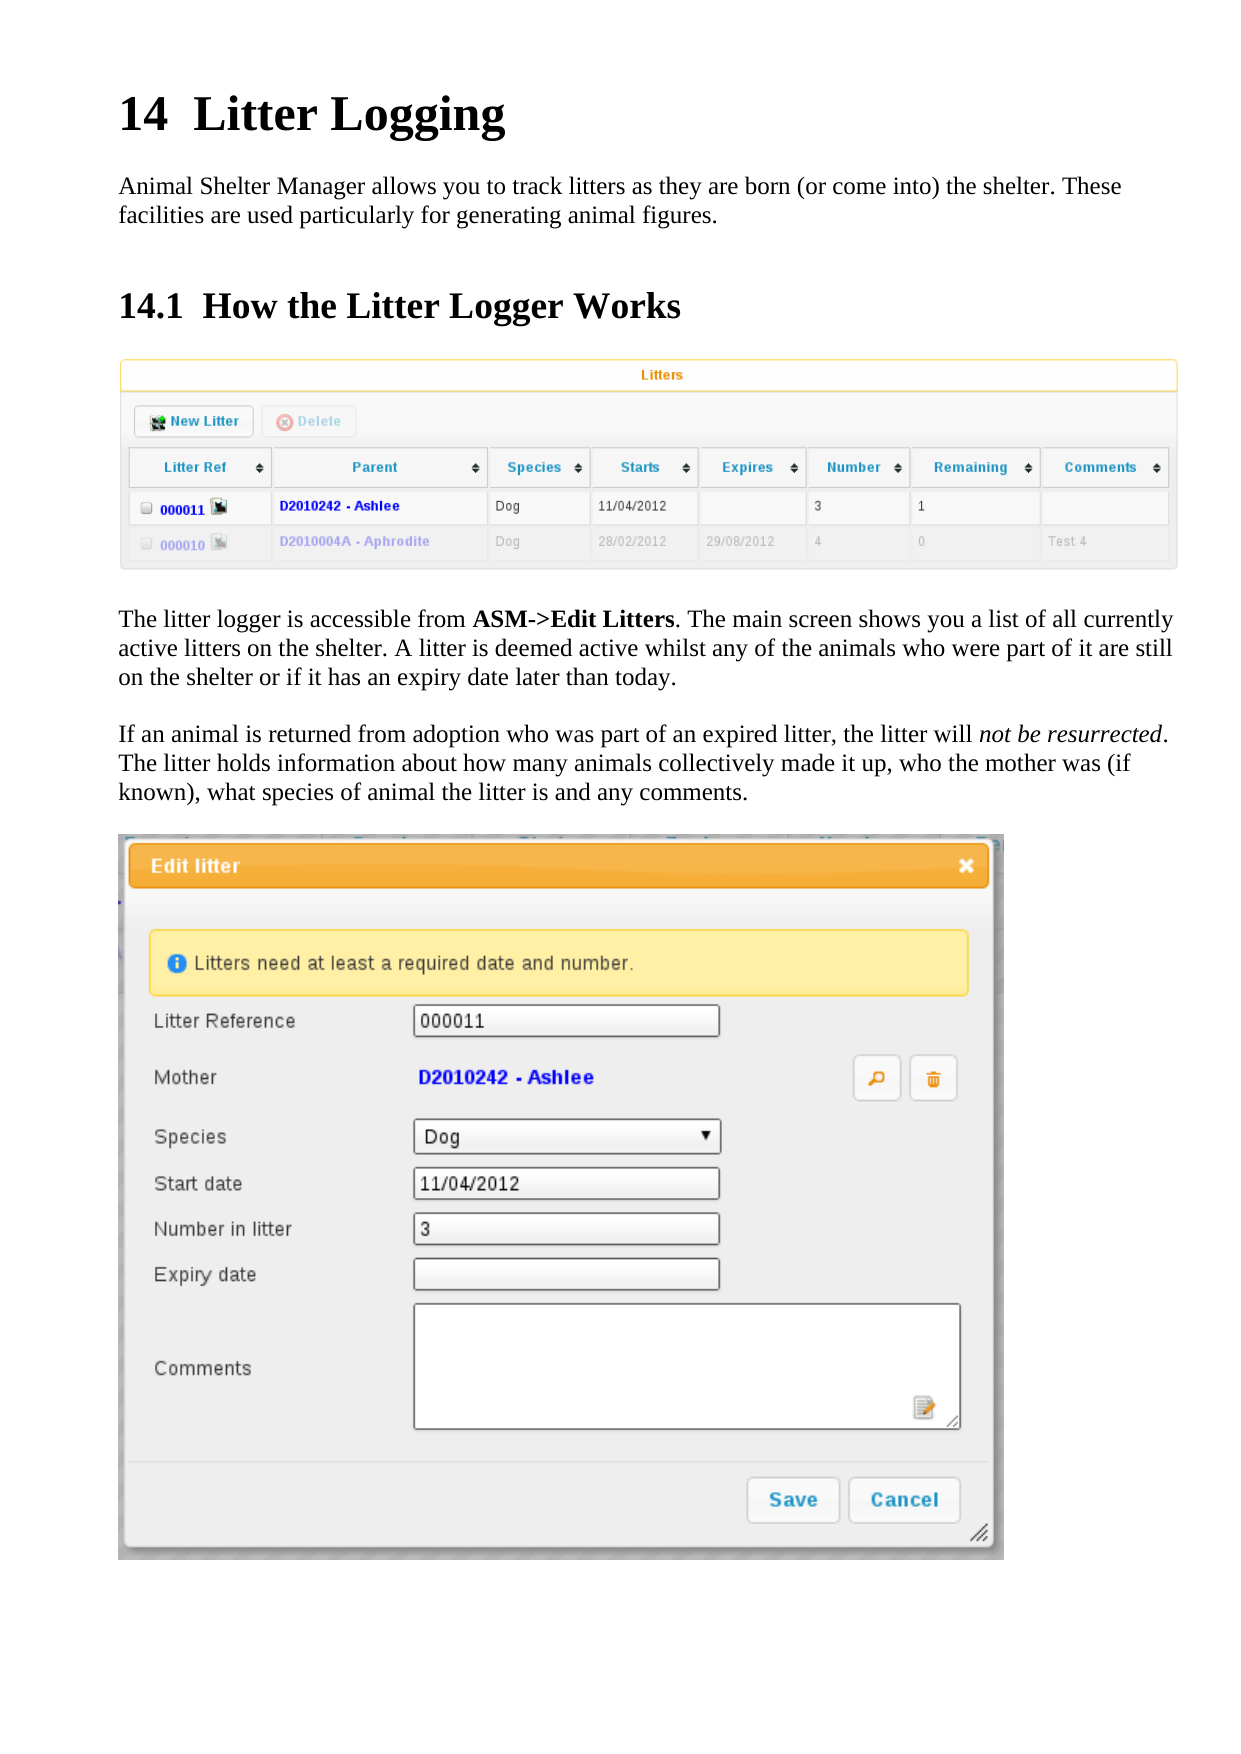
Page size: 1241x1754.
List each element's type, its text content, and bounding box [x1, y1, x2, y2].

text If an animal is returned from adoption who was part of an expired litter, the litter will not be resurrected. [118, 719, 1181, 748]
subtitle How the Litter Logger Works [118, 283, 1181, 326]
picture [118, 834, 1004, 1560]
text Animal Shelter Manager allows you to track litters as they are born (or come into) the shelter. These facilities are used particularly for generating animal figures. [118, 171, 1181, 228]
text The litter holds information about how many animals collectively made it up, who the mother was (if known), what species of animal the litter is and any comments. [118, 748, 1181, 806]
picture [118, 355, 1182, 576]
text The litter logger is accessible from ASM->Edit Litters. The main screen shows you a list of all currently active litters on the shelter. A litter is deemed active whilst any of the animals who were part of it are still on the shelter or if it has an expiry date later than today. [118, 604, 1181, 691]
subtitle Litter Logging [118, 84, 1181, 142]
